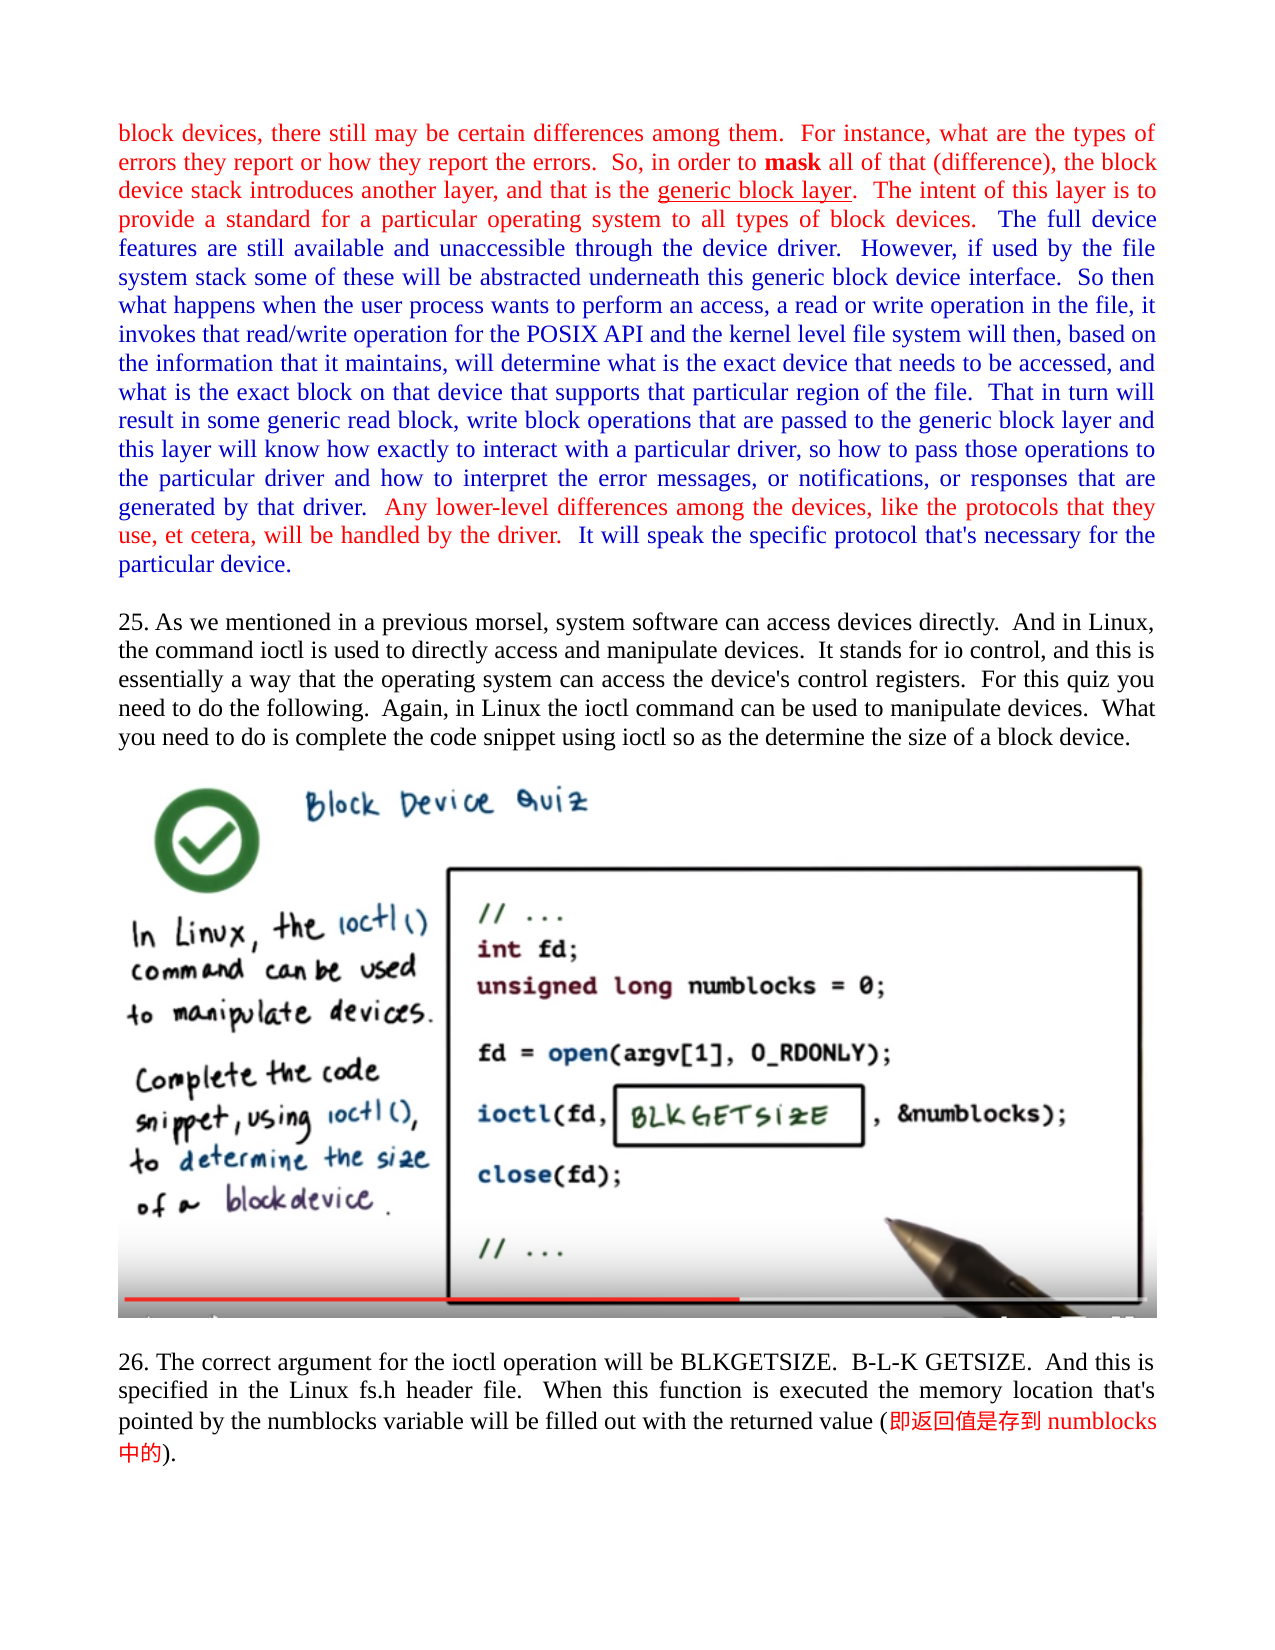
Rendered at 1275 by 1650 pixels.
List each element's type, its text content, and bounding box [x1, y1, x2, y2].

text 25. As we mentioned in a previous morsel, system software can access devices directly. And in Linux, the command ioctl is used to directly access and manipulate devices. It stands for io control, and this is essentially a way that the operating system can access the device's control registers. For this quiz you need to do the following. Again, in Linux the ioctl command can be used to manipulate devices. What you need to do is complete the code snippet using ioctl so as the determine the size of a block device. [118, 607, 1157, 751]
text block devices, there still may be certain differences among them. For instance, what are the types of errors they report or how they report the errors. So, in order to mask all of that (difference), the block device stack introduces another layer, and that is the generic block layer. The intent of this layer is to provide a standard for a particular operating system to all types of block devices. The full device features are still available and unaccessible through the device driver. However, if used by the file system stack some of these will be abstracted underneath this generic block device interface. So then what happens when the user process wants to perform an access, a read or write operation in the file, it invokes that read/write operation for the POSIX API and the kernel level file system will then, based on the information that it maintains, will determine what is the exact device that needs to be accessed, and what is the exact block on that device that supports that particular region of the file. That in turn will result in some generic read block, write block operations that are passed to the generic block layer and this layer will know how exactly to interact with a particular driver, so how to pass those operations to the particular driver and how to interpret the error messages, or notifications, or responses that are generated by that driver. Any lower-level differences among the devices, like the protocols that they use, et cetera, will be handled by the driver. It will speak the specific protocol that's necessary for the particular device. [118, 118, 1157, 578]
picture [118, 779, 1157, 1318]
text 26. The correct argument for the ioctl operation will be BLKGETSIZE. B-L-K GETSIZE. And this is specified in the Linux fs.h header file. When this function is executed the memory location that's pointed by the numblocks variable will be filled out with the returned value (即返回值是存到numblocks中的). [118, 1347, 1157, 1467]
